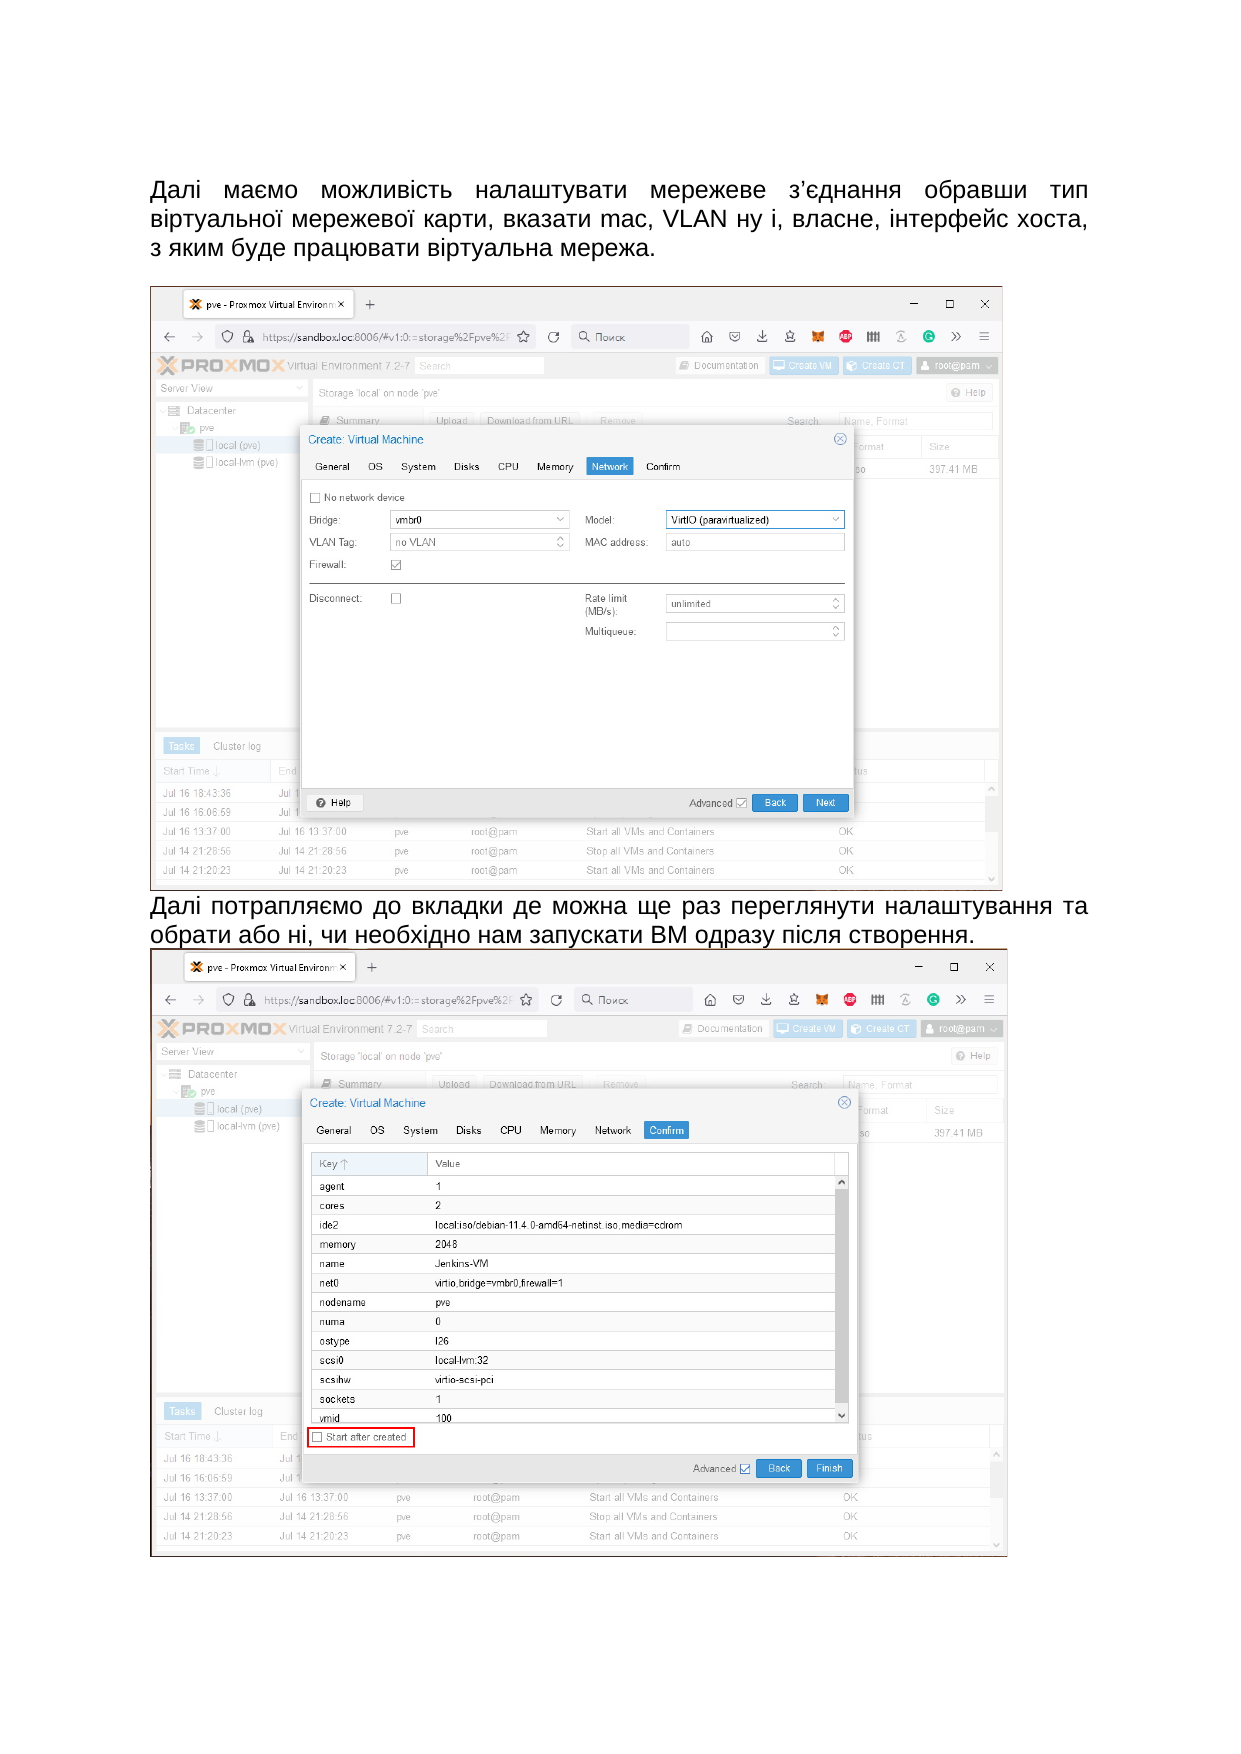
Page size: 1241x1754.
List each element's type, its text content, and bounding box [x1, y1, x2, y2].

text Далі потрапляємо до вкладки де можна ще раз переглянути налаштування та обрати або ні, чи необхідно нам запускати ВМ одразу після створення. [150, 891, 1090, 948]
text Далі маємо можливість налаштувати мережеве з’єднання обравши тип віртуальної мережевої карти, вказати mac, VLAN ну і, власне, інтерфейс хоста, з яким буде працювати віртуальна мережа. [150, 175, 1090, 261]
picture [150, 286, 1003, 891]
picture [150, 948, 1008, 1557]
